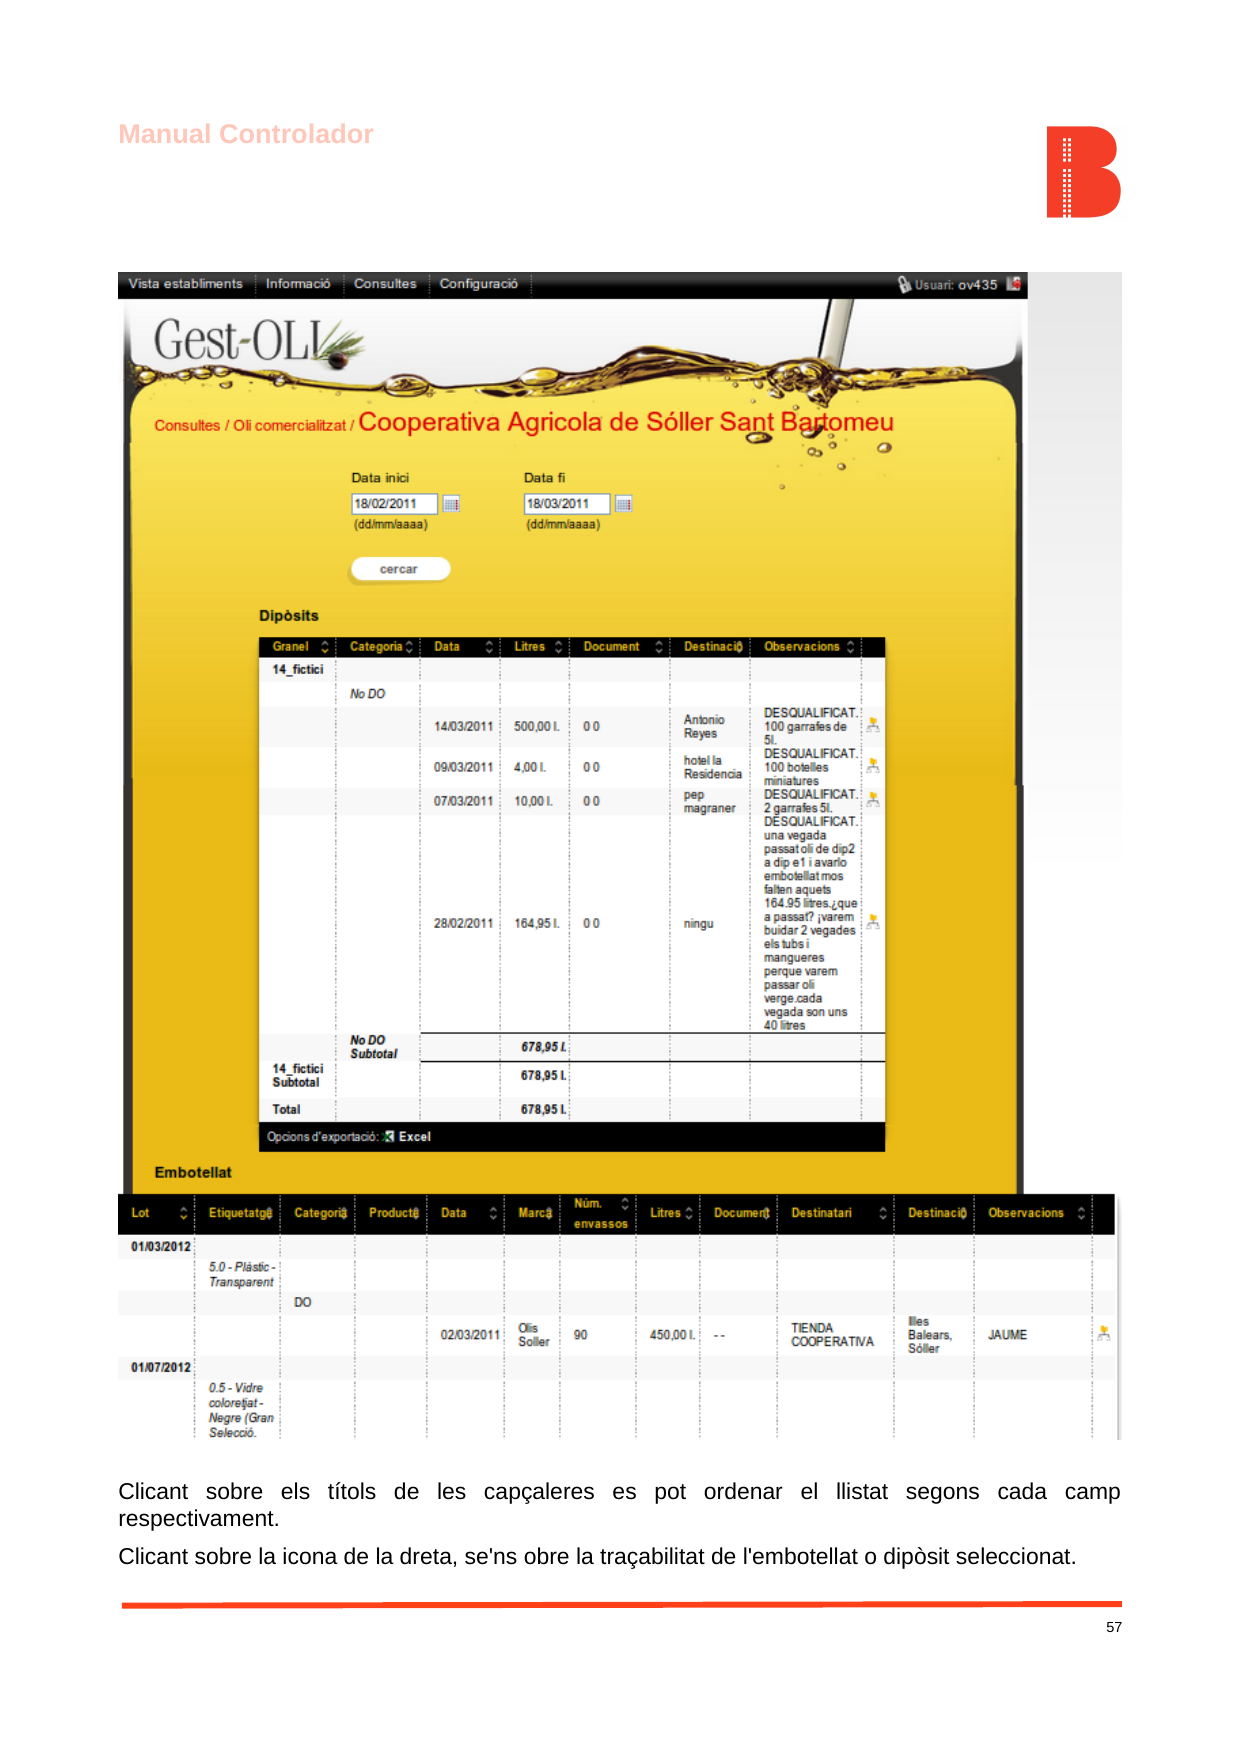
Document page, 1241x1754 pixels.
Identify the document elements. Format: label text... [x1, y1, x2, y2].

picture [118, 272, 1123, 1440]
picture [1036, 124, 1130, 221]
text Clicant sobre els títols de les capçaleres es pot ordenar el llistat segons cada camp respectivament. [118, 1478, 1122, 1531]
text Clicant sobre la icona de la dreta, se'ns obre la traçabilitat de l'embotellat o dipòsit seleccionat. [118, 1543, 1122, 1570]
